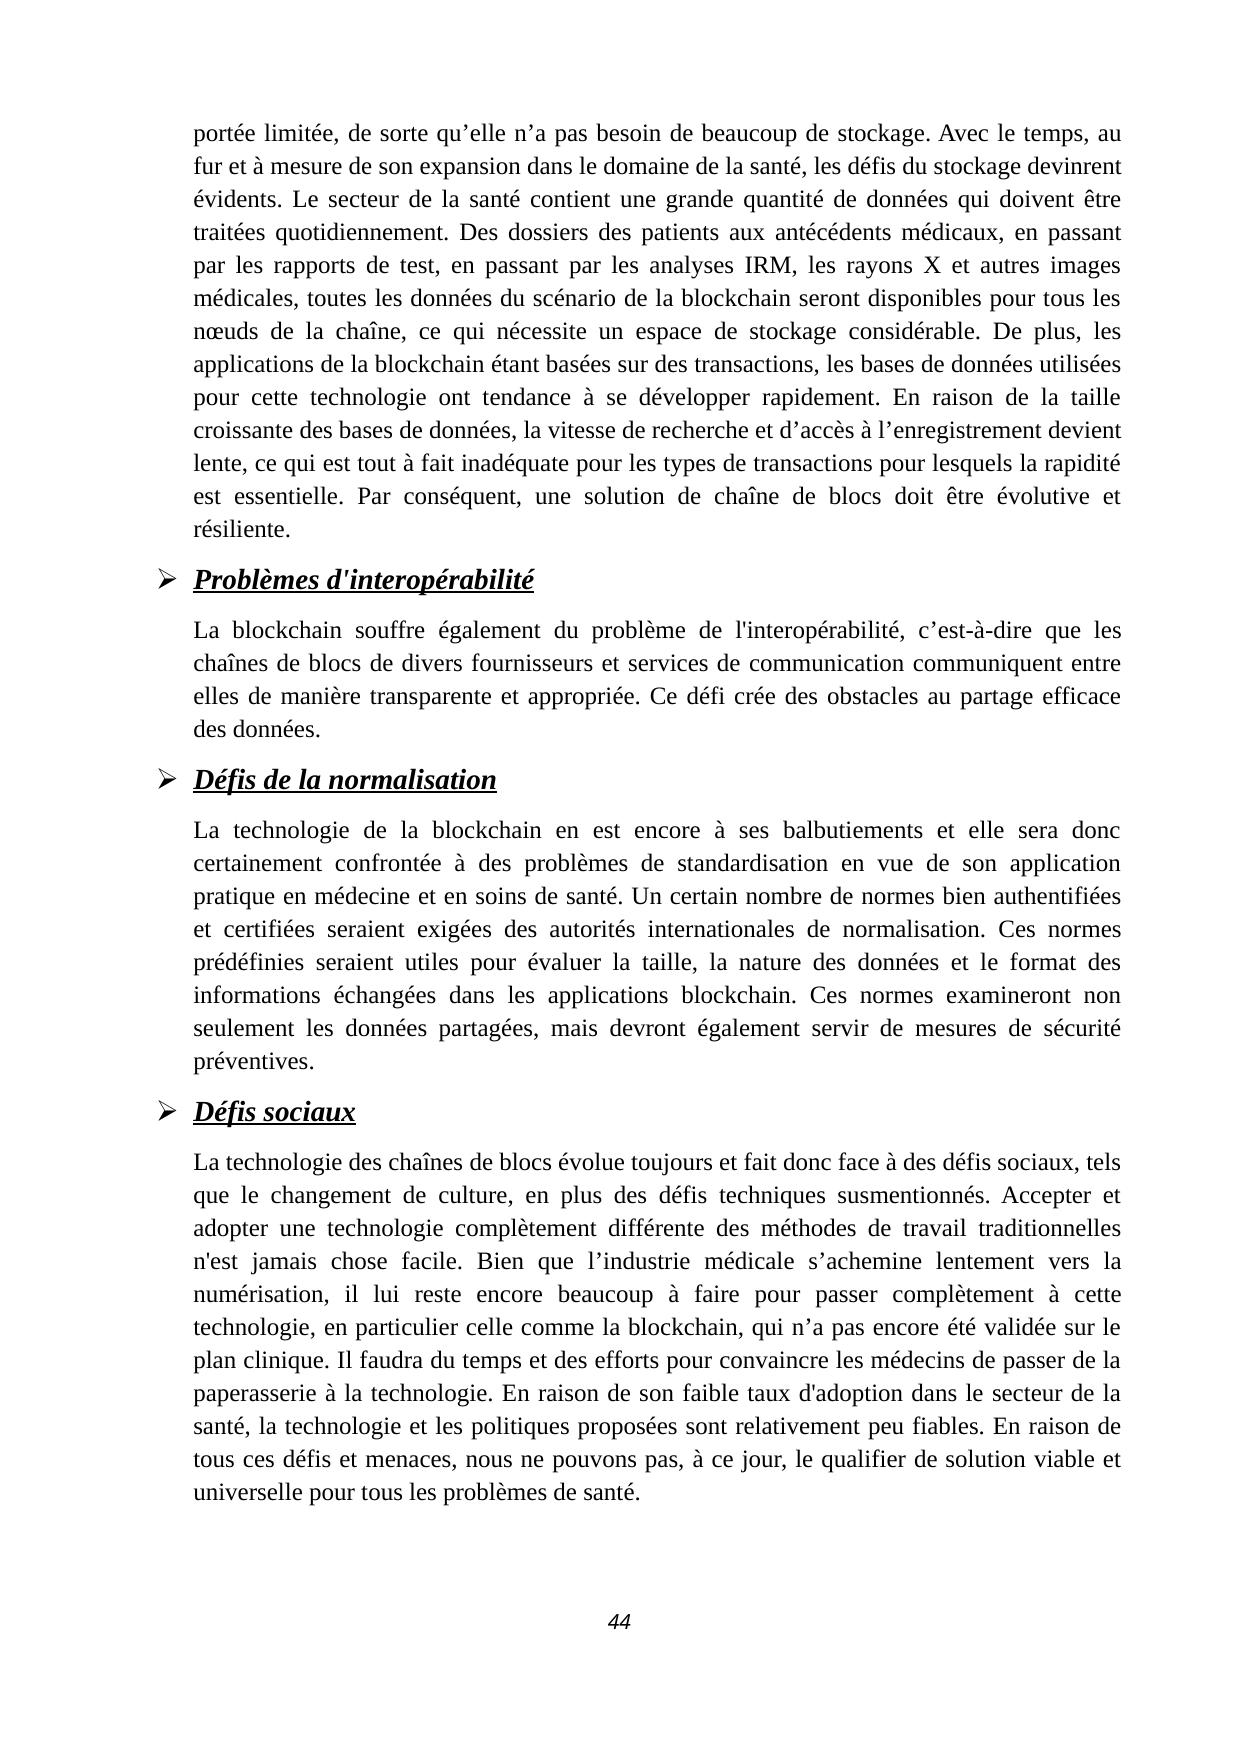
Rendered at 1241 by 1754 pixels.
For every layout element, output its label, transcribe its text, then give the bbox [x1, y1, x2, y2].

list Défis de la normalisation [156, 762, 1122, 796]
list Défis sociaux [156, 1094, 1122, 1127]
list La technologie de la blockchain en est encore à ses balbutiements et elle sera donc certainement confrontée à des problèmes de standardisation en vue de son application pratique en médecine et en soins de santé. Un certain nombre de normes bien authentifiées et certifiées seraient exigées des autorités internationales de normalisation. Ces normes prédéfinies seraient utiles pour évaluer la taille, la nature des données et le format des informations échangées dans les applications blockchain. Ces normes examineront non seulement les données partagées, mais devront également servir de mesures de sécurité préventives. [156, 815, 1122, 1075]
list La blockchain souffre également du problème de l'interopérabilité, c’est-à-dire que les chaînes de blocs de divers fournisseurs et services de communication communiquent entre elles de manière transparente et appropriée. Ce défi crée des obstacles au partage efficace des données. [156, 615, 1122, 743]
list portée limitée, de sorte qu’elle n’a pas besoin de beaucoup de stockage. Avec le temps, au fur et à mesure de son expansion dans le domaine de la santé, les défis du stockage devinrent évidents. Le secteur de la santé contient une grande quantité de données qui doivent être traitées quotidiennement. Des dossiers des patients aux antécédents médicaux, en passant par les rapports de test, en passant par les analyses IRM, les rayons X et autres images médicales, toutes les données du scénario de la blockchain seront disponibles pour tous les nœuds de la chaîne, ce qui nécessite un espace de stockage considérable. De plus, les applications de la blockchain étant basées sur des transactions, les bases de données utilisées pour cette technologie ont tendance à se développer rapidement. En raison de la taille croissante des bases de données, la vitesse de recherche et d’accès à l’enregistrement devient lente, ce qui est tout à fait inadéquate pour les types de transactions pour lesquels la rapidité est essentielle. Par conséquent, une solution de chaîne de blocs doit être évolutive et résiliente. [156, 118, 1122, 543]
list Problèmes d'interopérabilité [156, 562, 1122, 596]
list La technologie des chaînes de blocs évolue toujours et fait donc face à des défis sociaux, tels que le changement de culture, en plus des défis techniques susmentionnés. Accepter et adopter une technologie complètement différente des méthodes de travail traditionnelles n'est jamais chose facile. Bien que l’industrie médicale s’achemine lentement vers la numérisation, il lui reste encore beaucoup à faire pour passer complètement à cette technologie, en particulier celle comme la blockchain, qui n’a pas encore été validée sur le plan clinique. Il faudra du temps et des efforts pour convaincre les médecins de passer de la paperasserie à la technologie. En raison de son faible taux d'adoption dans le secteur de la santé, la technologie et les politiques proposées sont relativement peu fiables. En raison de tous ces défis et menaces, nous ne pouvons pas, à ce jour, le qualifier de solution viable et universelle pour tous les problèmes de santé. [156, 1147, 1122, 1506]
